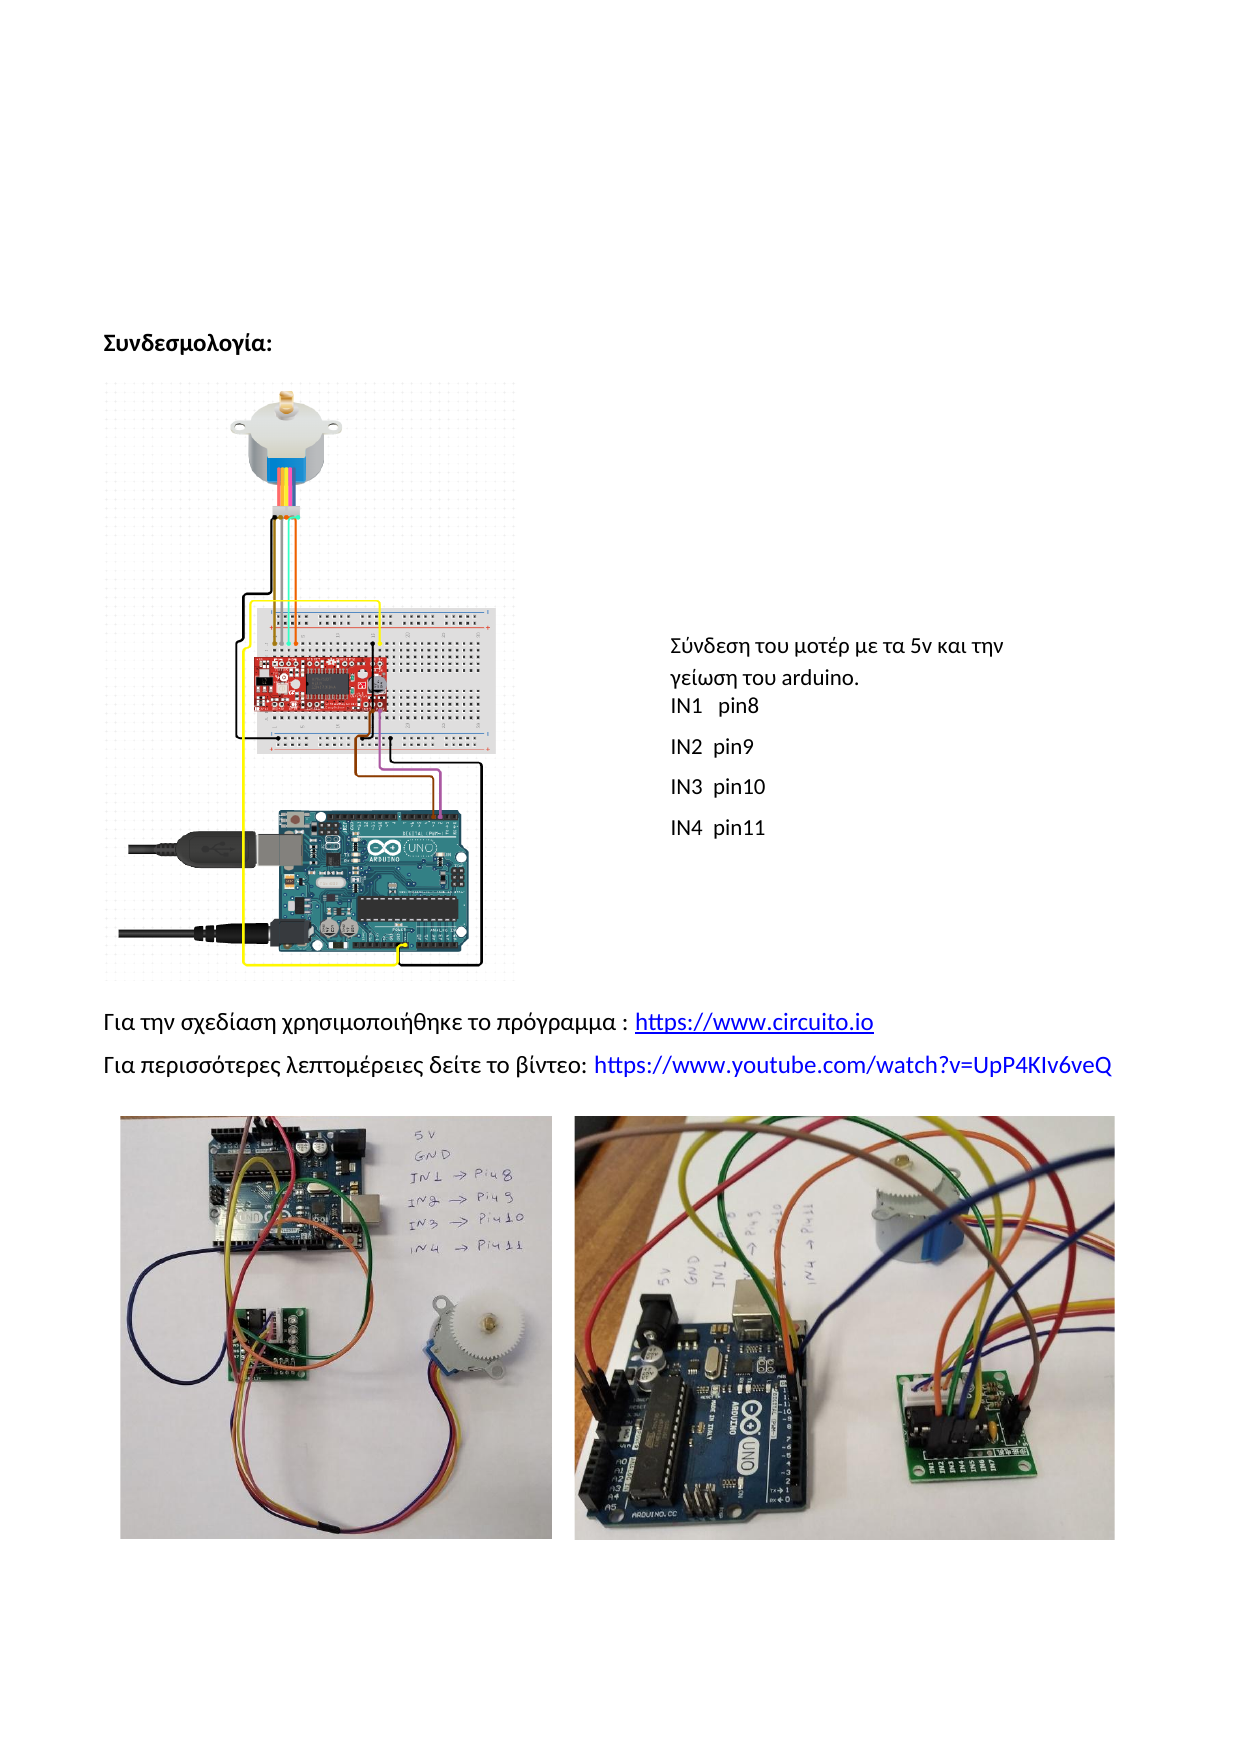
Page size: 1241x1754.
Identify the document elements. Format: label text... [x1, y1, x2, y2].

text Για την σχεδίαση χρησιμοποιήθηκε το πρόγραμμα : https://www.circuito.io [103, 1006, 1152, 1036]
text Για περισσότερες λεπτομέρειες δείτε το βίντεο: https://www.youtube.com/watch?v=UpP4KIv6veQ [103, 1049, 1152, 1079]
text Συνδεσμολογία: [103, 327, 1152, 357]
